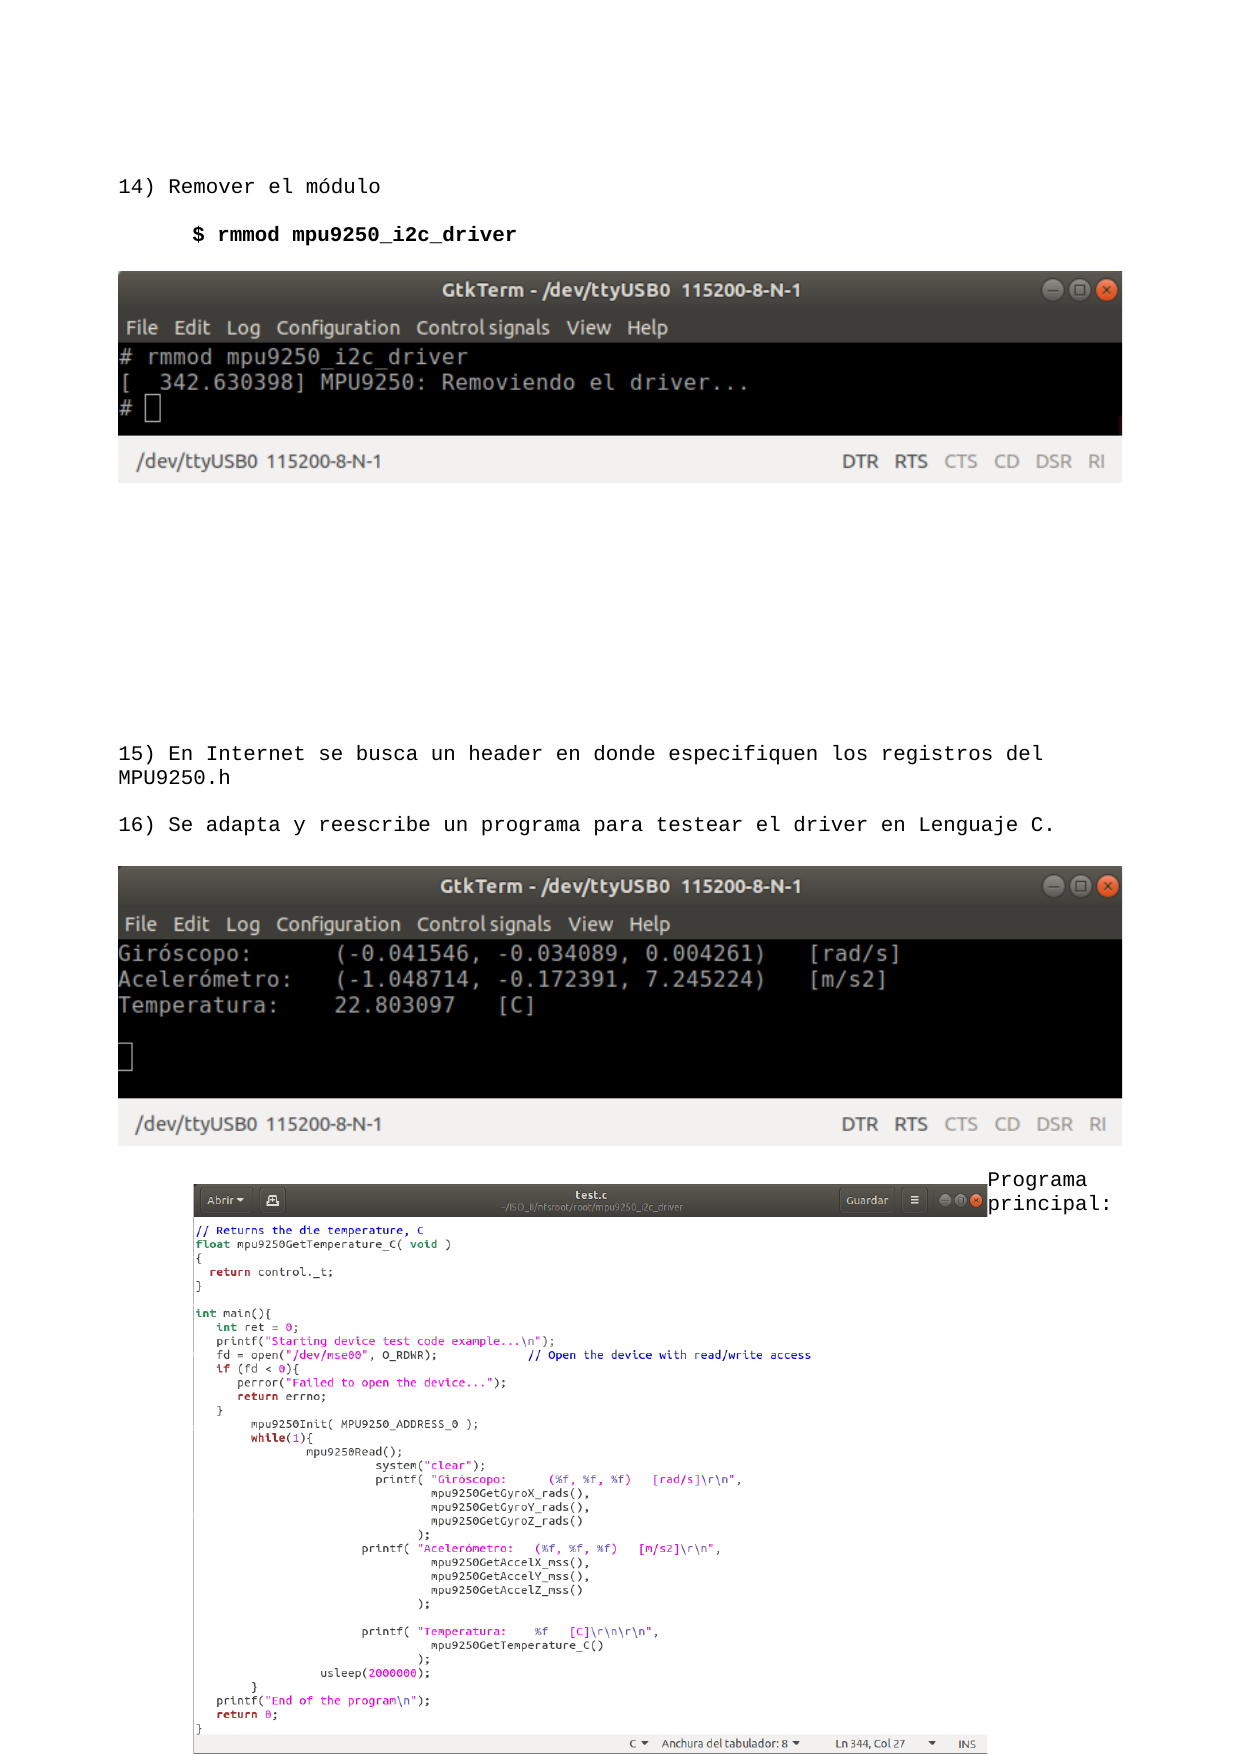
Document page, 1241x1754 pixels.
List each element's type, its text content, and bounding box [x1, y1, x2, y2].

text 14) Remover el módulo [118, 176, 1122, 200]
text Programa principal: [118, 1169, 1122, 1216]
picture [118, 271, 1123, 483]
text 15) En Internet se busca un header en donde especifiquen los registros del MPU9250.h [118, 743, 1122, 790]
text 16) Se adapta y reescribe un programa para testear el driver en Lenguaje C. [118, 814, 1122, 838]
picture [118, 866, 1123, 1146]
picture [193, 1184, 988, 1754]
text $ rmmod mpu9250_i2c_driver [118, 224, 1122, 247]
